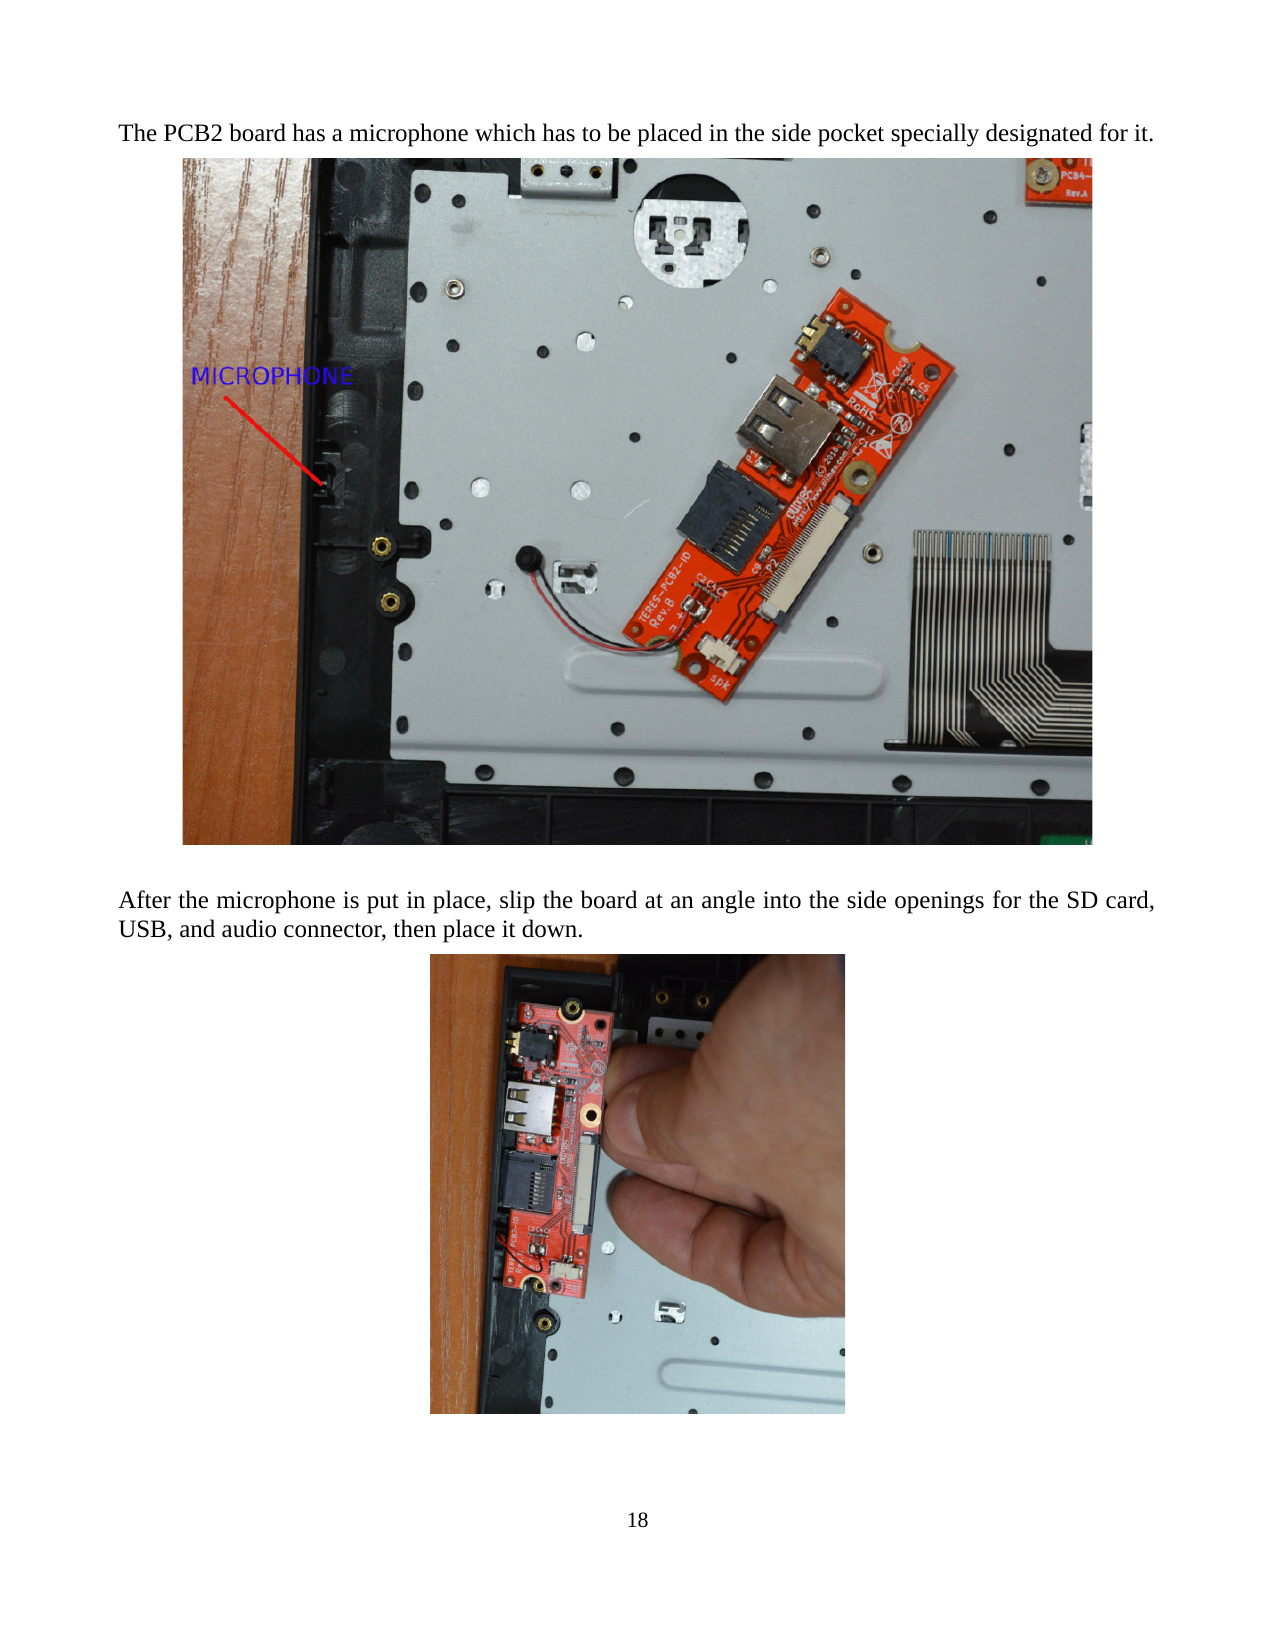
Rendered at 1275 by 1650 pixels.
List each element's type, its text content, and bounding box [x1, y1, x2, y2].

picture [430, 954, 846, 1414]
picture [182, 158, 1093, 845]
text The PCB2 board has a microphone which has to be placed in the side pocket specially designated for it. [118, 118, 1157, 147]
text After the microphone is put in place, slip the board at an angle into the side openings for the SD card, USB, and audio connector, then place it down. [118, 885, 1157, 942]
